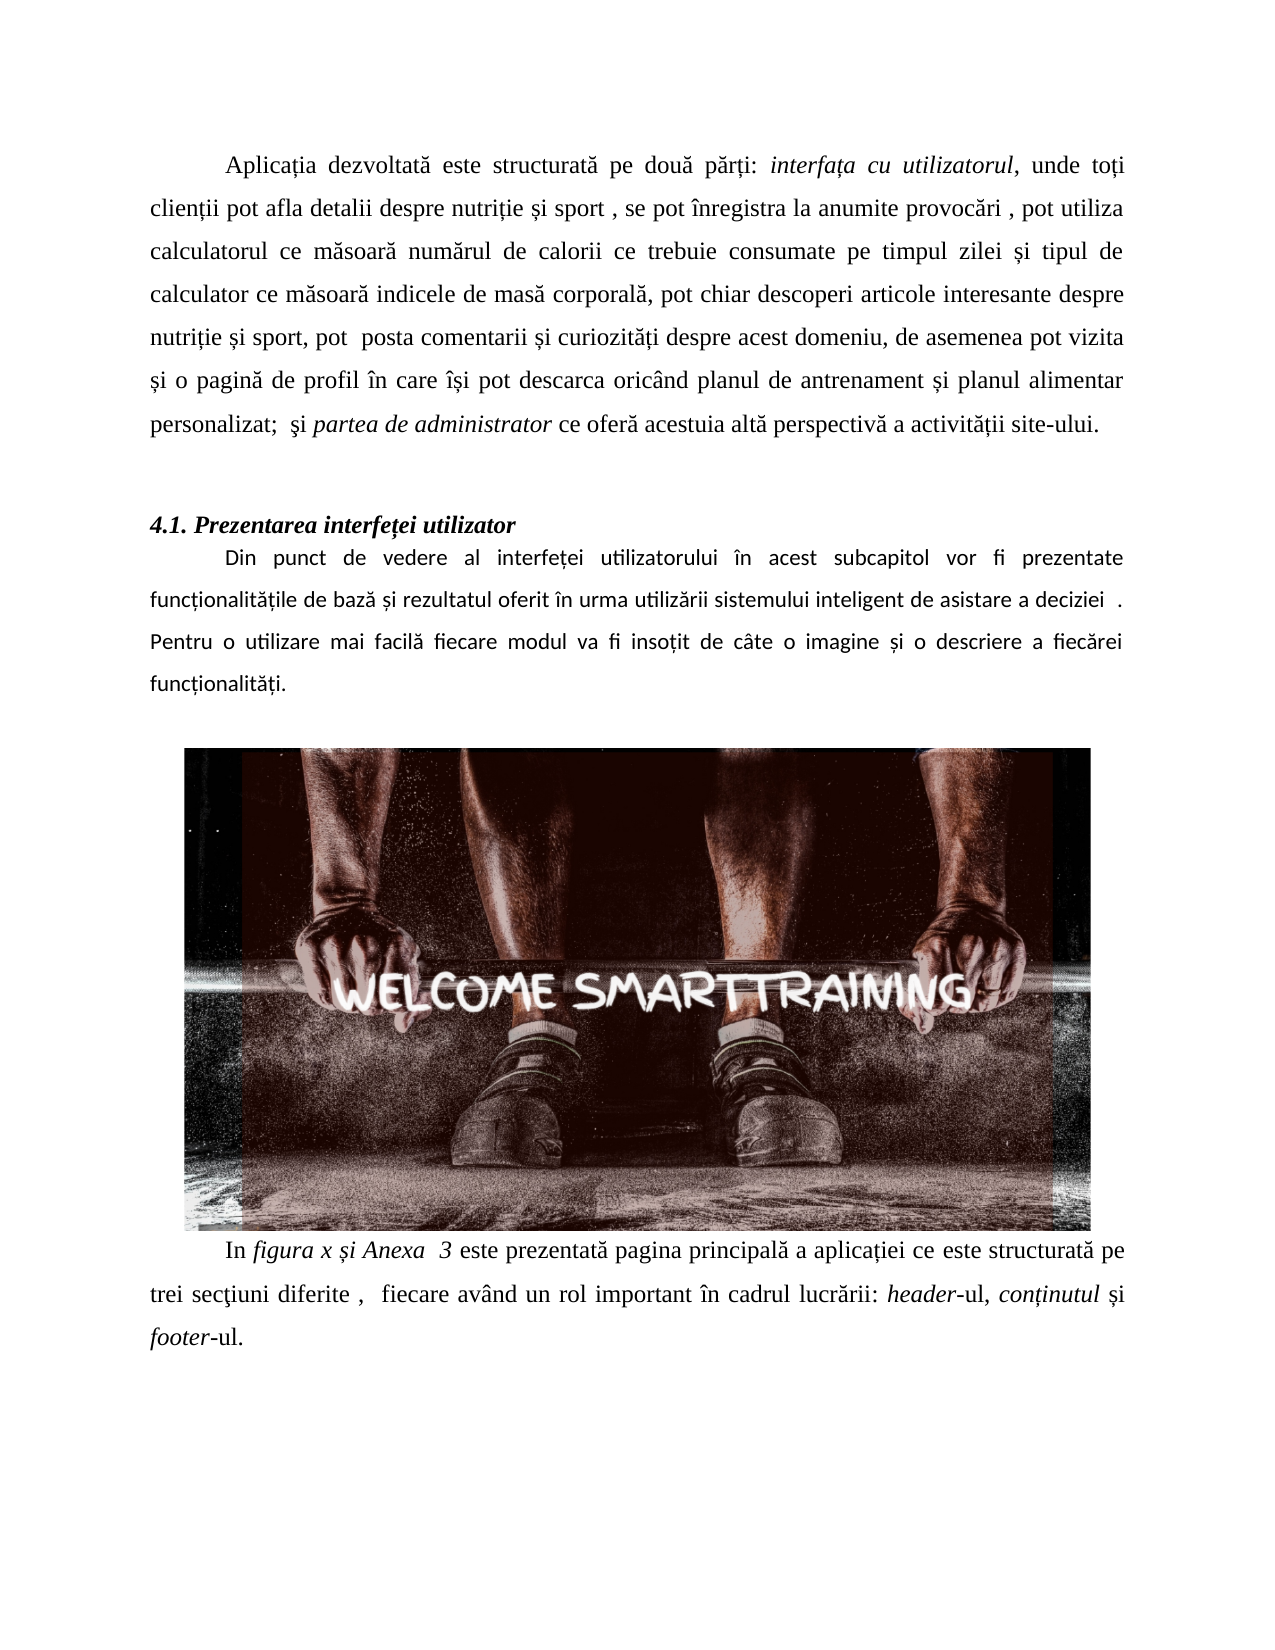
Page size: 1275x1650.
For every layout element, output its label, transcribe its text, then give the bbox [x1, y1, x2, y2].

text 4.1. Prezentarea interfeței utilizator [150, 510, 1125, 539]
picture [184, 748, 1091, 1231]
text In figura x și Anexa 3 este prezentată pagina principală a aplicației ce este structurată pe trei secţiuni diferite , fiecare având un rol important în cadrul lucrării: header-ul, conținutul și footer-ul. [150, 1236, 1125, 1351]
text Aplicația dezvoltată este structurată pe două părți: interfața cu utilizatorul, unde toți clienții pot afla detalii despre nutriție și sport , se pot înregistra la anumite provocări , pot utiliza calculatorul ce măsoară numărul de calorii ce trebuie consumate pe timpul zilei și tipul de calculator ce măsoară indicele de masă corporală, pot chiar descoperi articole interesante despre nutriție și sport, pot posta comentarii și curiozități despre acest domeniu, de asemenea pot vizita și o pagină de profil în care își pot descarca oricând planul de antrenament și planul alimentar personalizat; şi partea de administrator ce oferă acestuia altă perspectivă a activității site-ului. [150, 150, 1125, 437]
text Din punct de vedere al interfeței utilizatorului în acest subcapitol vor fi prezentate funcționalitățile de bază și rezultatul oferit în urma utilizării sistemului inteligent de asistare a deciziei . Pentru o utilizare mai facilă fiecare modul va fi insoțit de câte o imagine și o descriere a fiecărei funcționalități. [150, 543, 1125, 697]
